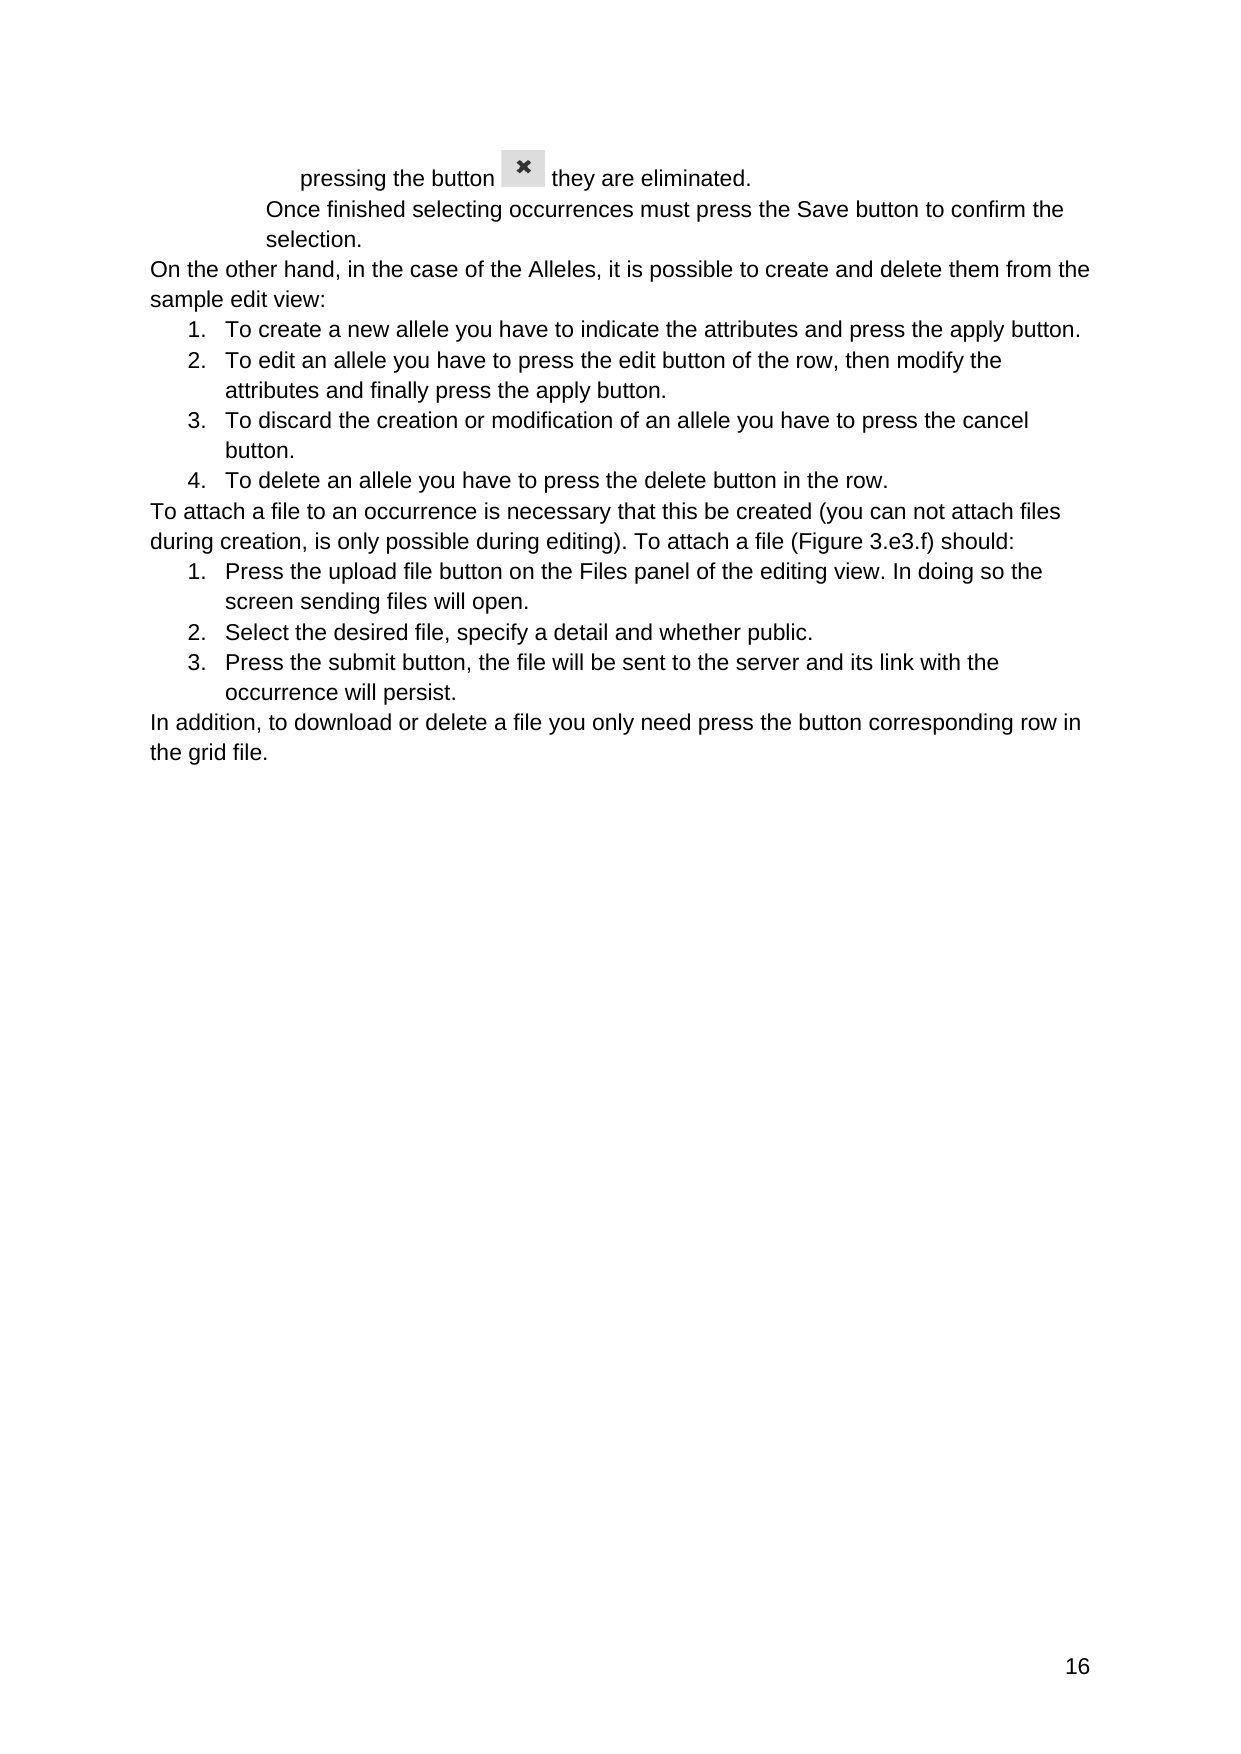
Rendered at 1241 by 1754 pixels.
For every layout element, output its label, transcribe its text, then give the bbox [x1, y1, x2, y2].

list Press the submit button, the file will be sent to the server and its link with the occurrence will persist. [187, 649, 1090, 705]
text Once finished selecting occurrences must press the Save button to confirm the selection. [266, 196, 1090, 252]
text In addition, to download or delete a file you only need press the button corresponding row in the grid file. [150, 709, 1090, 766]
list To delete an allele you have to press the delete button in the row. [187, 467, 1090, 494]
text To attach a file to an occurrence is necessary that this be created (you can not attach files during creation, is only possible during editing). To attach a file (Figure 3.e3.f) should: [150, 498, 1090, 554]
list To edit an allele you have to press the edit button of the row, then modify the attributes and finally press the apply button. [187, 347, 1090, 403]
picture [501, 150, 545, 187]
list Press the upload file button on the Files panel of the editing view. In doing so the screen sending files will open. [187, 558, 1090, 614]
list To discard the creation or modification of an allele you have to press the cancel button. [187, 407, 1090, 463]
list Select the desired file, specify a detail and whether public. [187, 618, 1090, 645]
text On the other hand, in the case of the Alleles, it is possible to create and delete them from the sample edit view: [150, 256, 1090, 312]
list pressing the button they are eliminated. [262, 150, 1090, 192]
list To create a new allele you have to indicate the attributes and press the apply button. [187, 316, 1090, 343]
